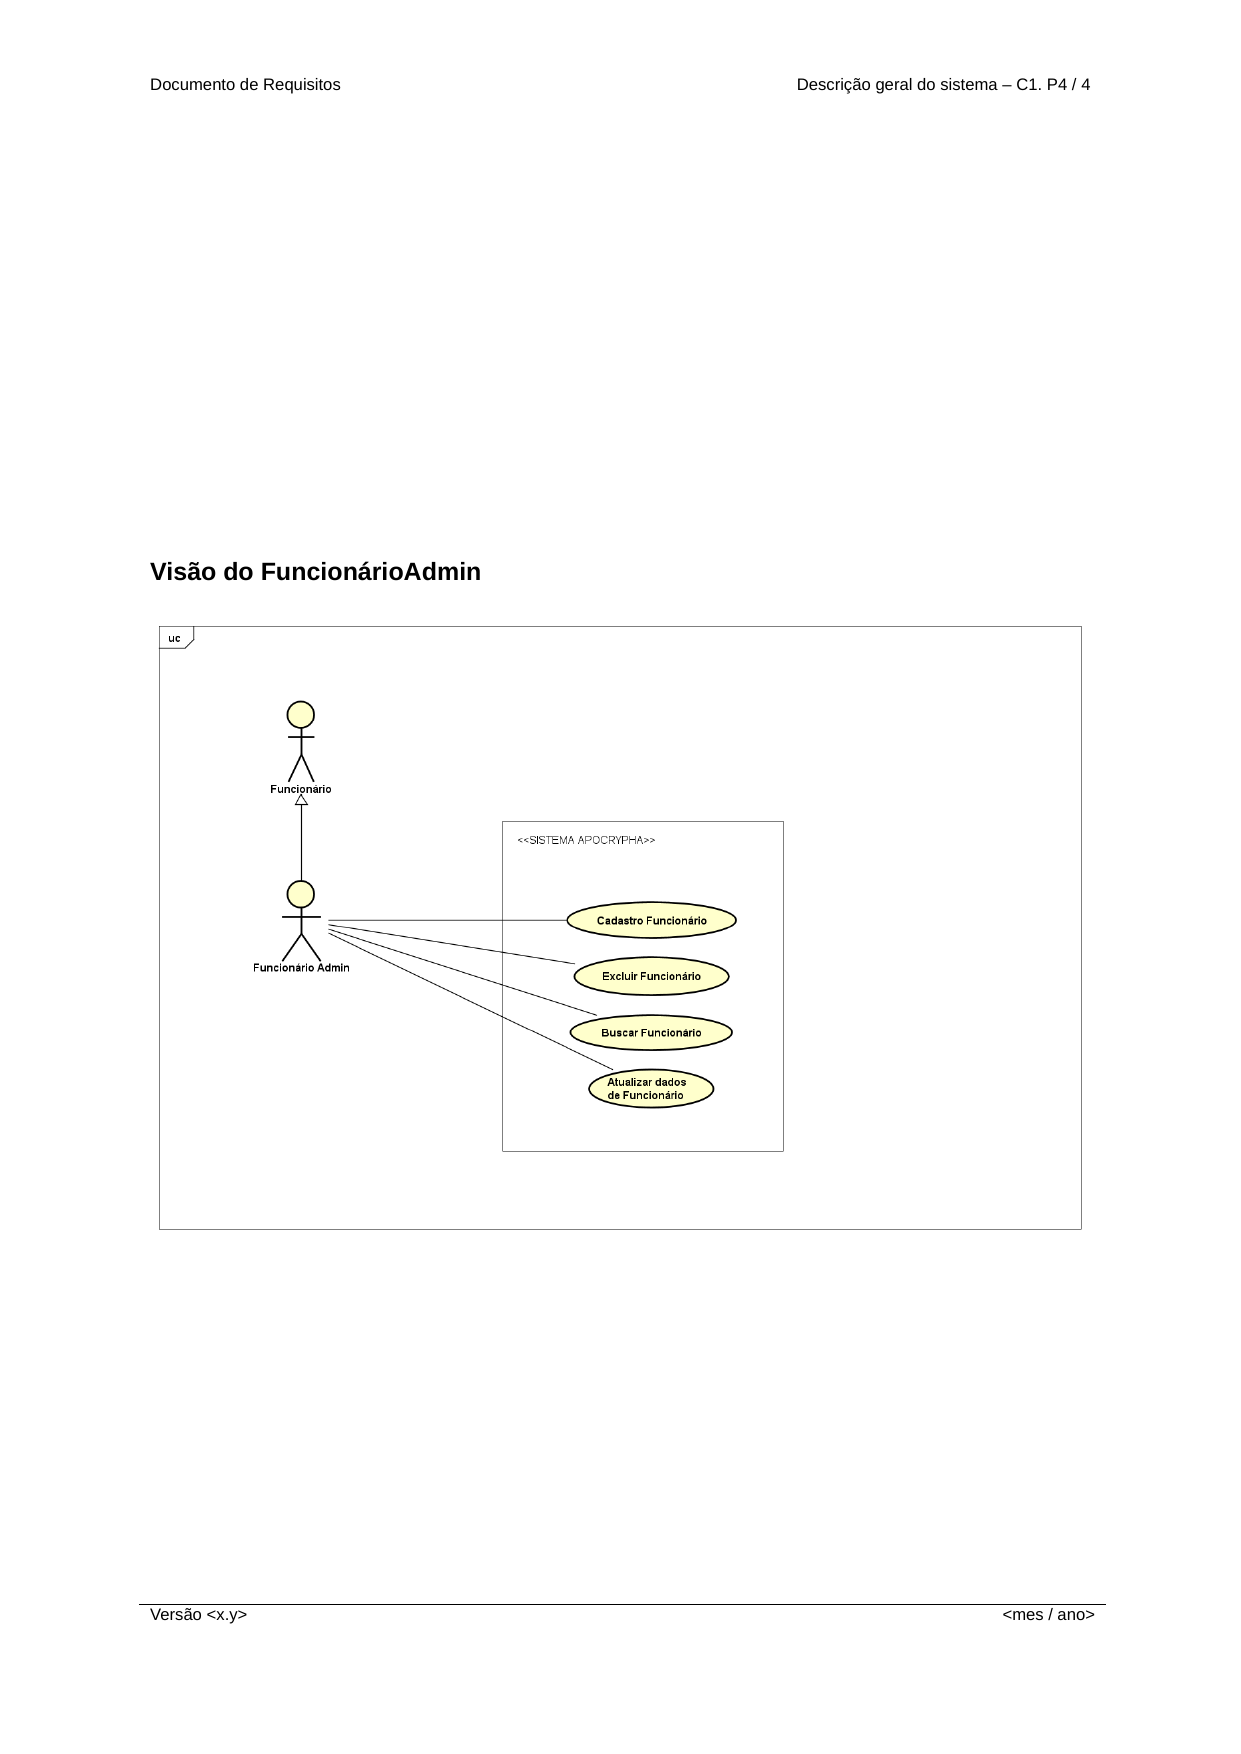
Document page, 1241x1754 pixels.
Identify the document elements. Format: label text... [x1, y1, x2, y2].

subtitle Visão do FuncionárioAdmin [150, 557, 1090, 586]
picture [150, 617, 1088, 1237]
